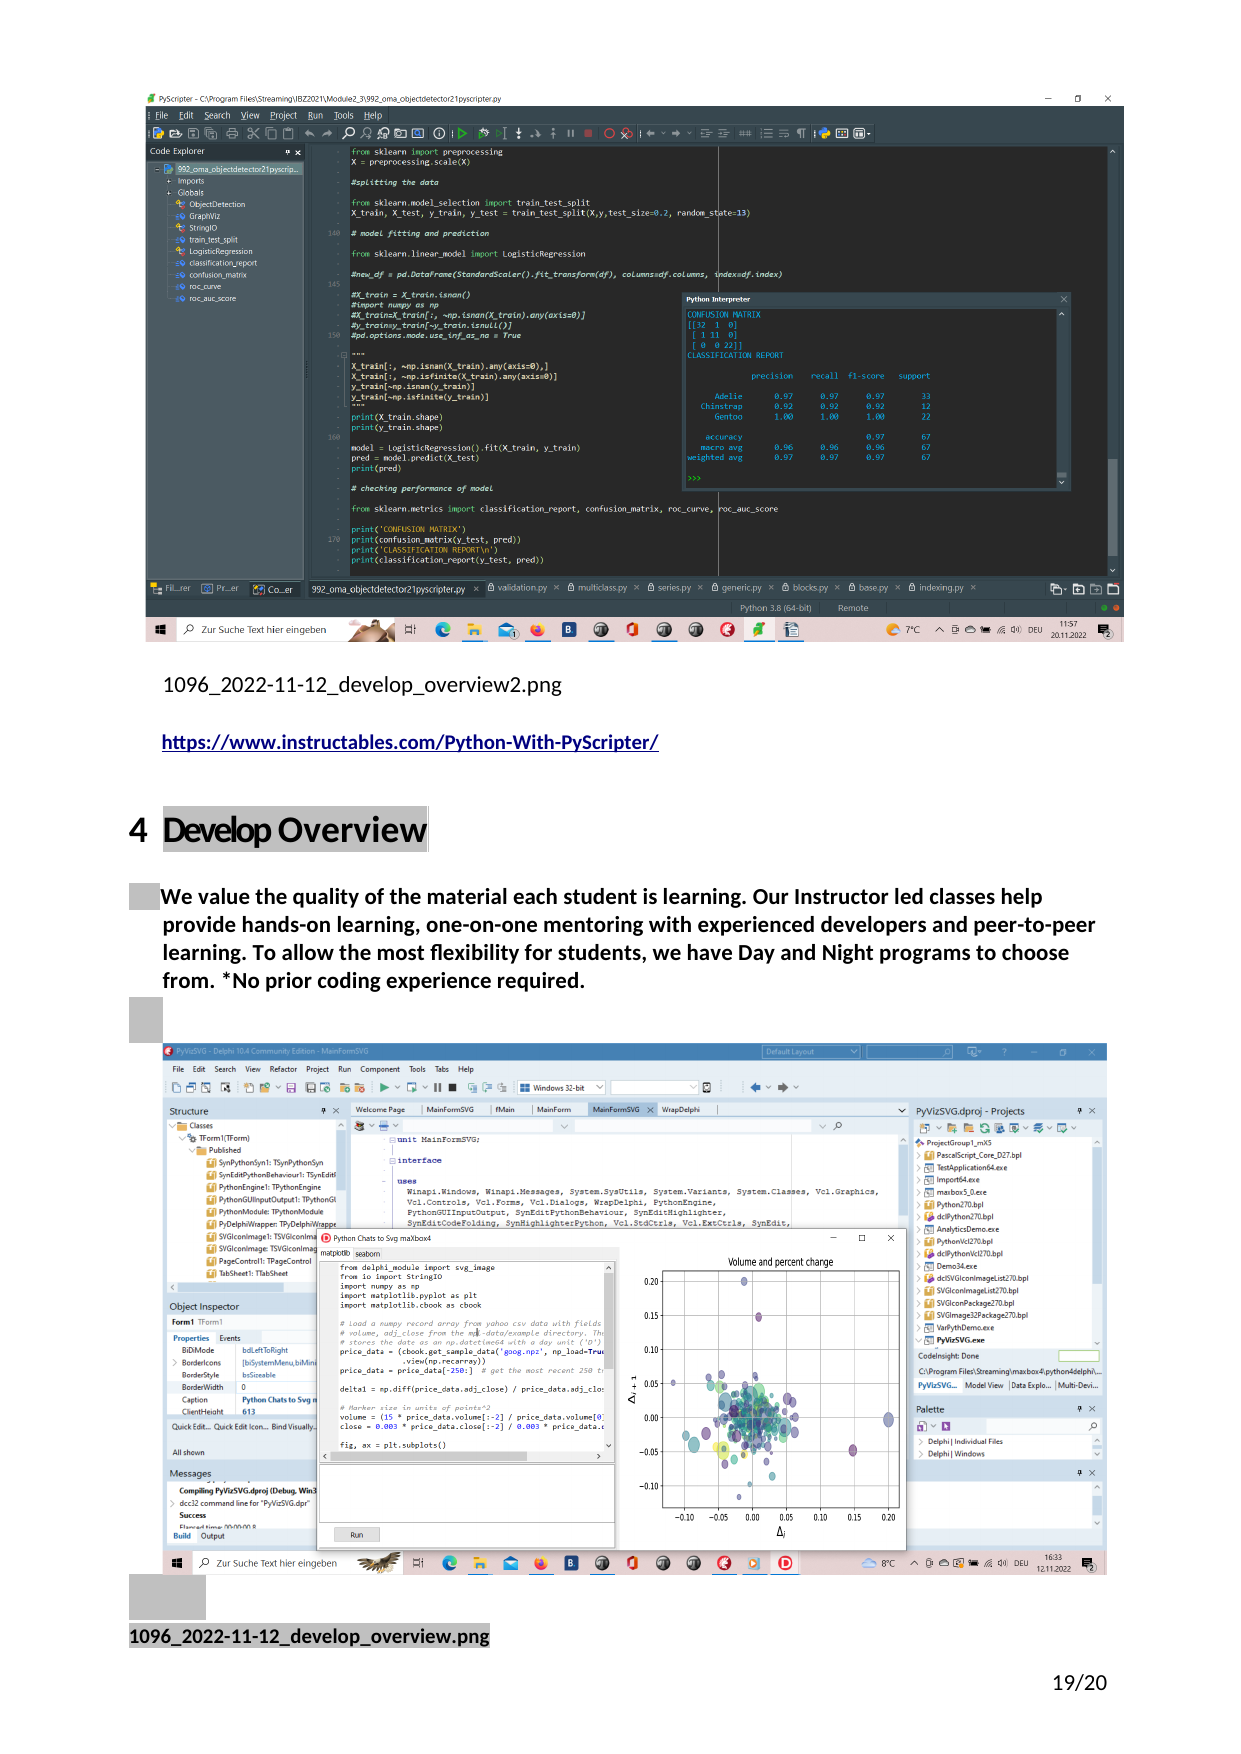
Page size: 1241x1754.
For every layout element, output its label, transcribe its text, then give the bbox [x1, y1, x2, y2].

text We value the quality of the material each student is learning. Our Instructor led classes help provide hands-on learning, one-on-one mentoring with experienced developers and peer-to-peer learning. To allow the most flexibility for students, we have Day and Night programs to choose from. *No prior coding experience required. [128, 882, 1107, 994]
text 1096_2022-11-12_develop_overview.png [128, 1623, 1107, 1648]
list Develop Overview [128, 806, 1107, 879]
text https://www.instructables.com/Python-With-PyScripter/ [128, 729, 1107, 754]
picture [162, 1043, 1107, 1575]
text 1096_2022-11-12_develop_overview2.png [162, 670, 1107, 698]
picture [145, 91, 1124, 642]
